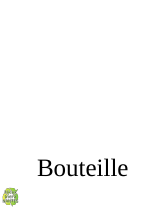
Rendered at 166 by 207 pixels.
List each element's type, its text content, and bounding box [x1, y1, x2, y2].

table_cell [6, 6, 57, 46]
picture [2, 187, 19, 207]
table_cell [57, 6, 108, 46]
table_header Bouteille [6, 148, 159, 201]
table_cell [6, 46, 159, 147]
table_cell [108, 6, 159, 46]
